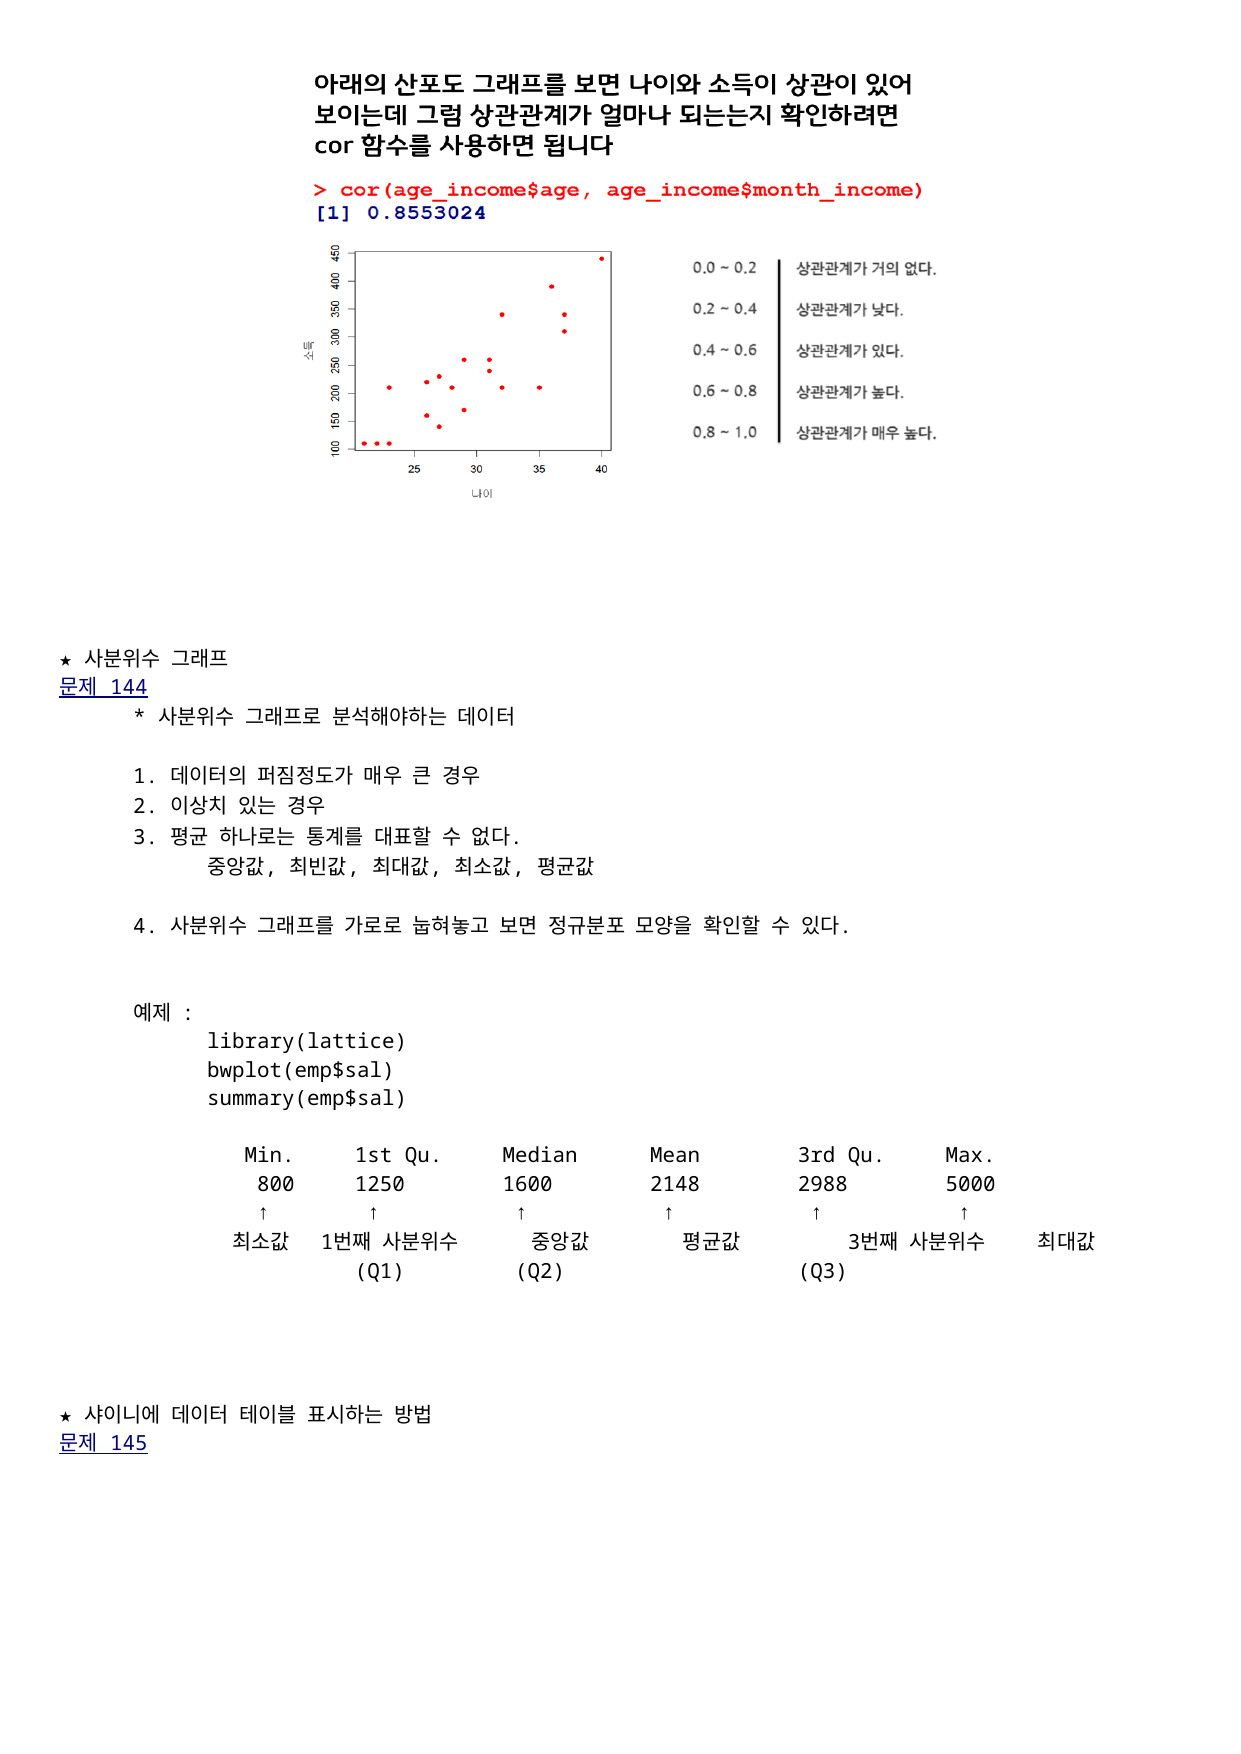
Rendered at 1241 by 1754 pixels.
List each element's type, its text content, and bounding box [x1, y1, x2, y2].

text 1. 데이터의 퍼짐정도가 매우 큰 경우 [59, 759, 1181, 790]
text (Q1) (Q2) (Q3) [59, 1256, 1181, 1284]
text bwplot(emp$sal) [59, 1055, 1181, 1083]
text 4. 사분위수 그래프를 가로로 눕혀놓고 보면 정규분포 모양을 확인할 수 있다. [59, 909, 1181, 939]
text ★ 사분위수 그래프 [59, 642, 1181, 672]
text Min. 1st Qu. Median Mean 3rd Qu. Max. [59, 1140, 1181, 1169]
text 3. 평균 하나로는 통계를 대표할 수 없다. [59, 820, 1181, 850]
text 800 1250 1600 2148 2988 5000 [59, 1169, 1181, 1197]
picture [292, 59, 948, 500]
text ↑ ↑ ↑ ↑ ↑ ↑ [59, 1197, 1181, 1226]
text 중앙값, 최빈값, 최대값, 최소값, 평균값 [59, 850, 1181, 881]
text ★ 샤이니에 데이터 테이블 표시하는 방법 [59, 1398, 1181, 1428]
text 문제 144 [59, 672, 1181, 701]
text 2. 이상치 있는 경우 [59, 790, 1181, 820]
text library(lattice) [59, 1027, 1181, 1055]
text 예제 : [59, 996, 1181, 1027]
text summary(emp$sal) [59, 1083, 1181, 1112]
text 문제 145 [59, 1428, 1181, 1457]
text 최소값 1번째 사분위수 중앙값 평균값 3번째 사분위수 최대값 [59, 1226, 1181, 1256]
text * 사분위수 그래프로 분석해야하는 데이터 [59, 701, 1181, 731]
